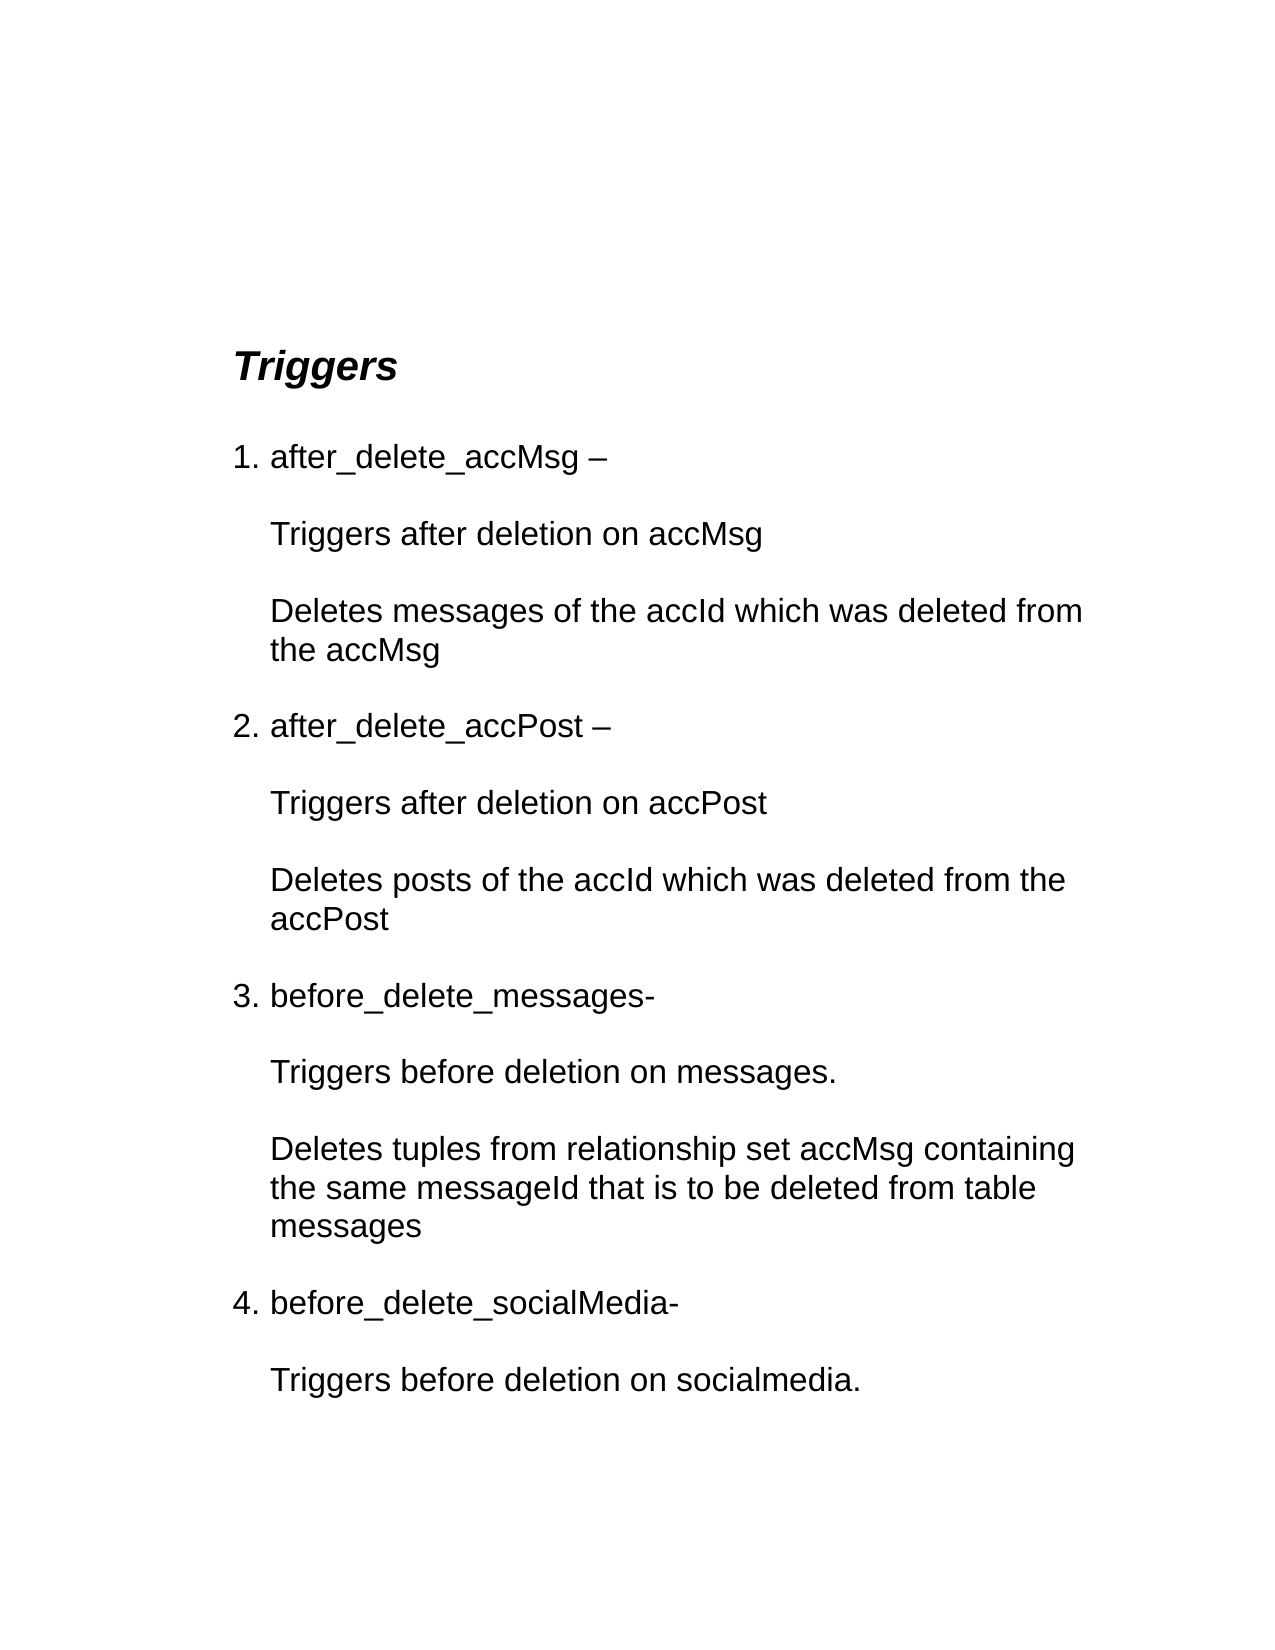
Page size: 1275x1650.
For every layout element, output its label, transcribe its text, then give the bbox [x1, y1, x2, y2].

text Triggers [225, 342, 1125, 389]
list after_delete_accMsg – [232, 437, 1125, 476]
list Deletes tuples from relationship set accMsg containing the same messageId that is to be deleted from table messages [270, 1129, 1125, 1245]
list Triggers before deletion on socialmedia. [270, 1360, 1125, 1398]
list Triggers after deletion on accPost [270, 783, 1125, 822]
list before_delete_messages- [232, 976, 1125, 1014]
list Triggers before deletion on messages. [270, 1052, 1125, 1091]
list Triggers after deletion on accMsg [270, 514, 1125, 553]
list after_delete_accPost – [232, 707, 1125, 745]
list before_delete_socialMedia- [232, 1283, 1125, 1322]
list Deletes posts of the accId which was deleted from the accPost [270, 860, 1125, 937]
list Deletes messages of the accId which was deleted from the accMsg [270, 591, 1125, 668]
